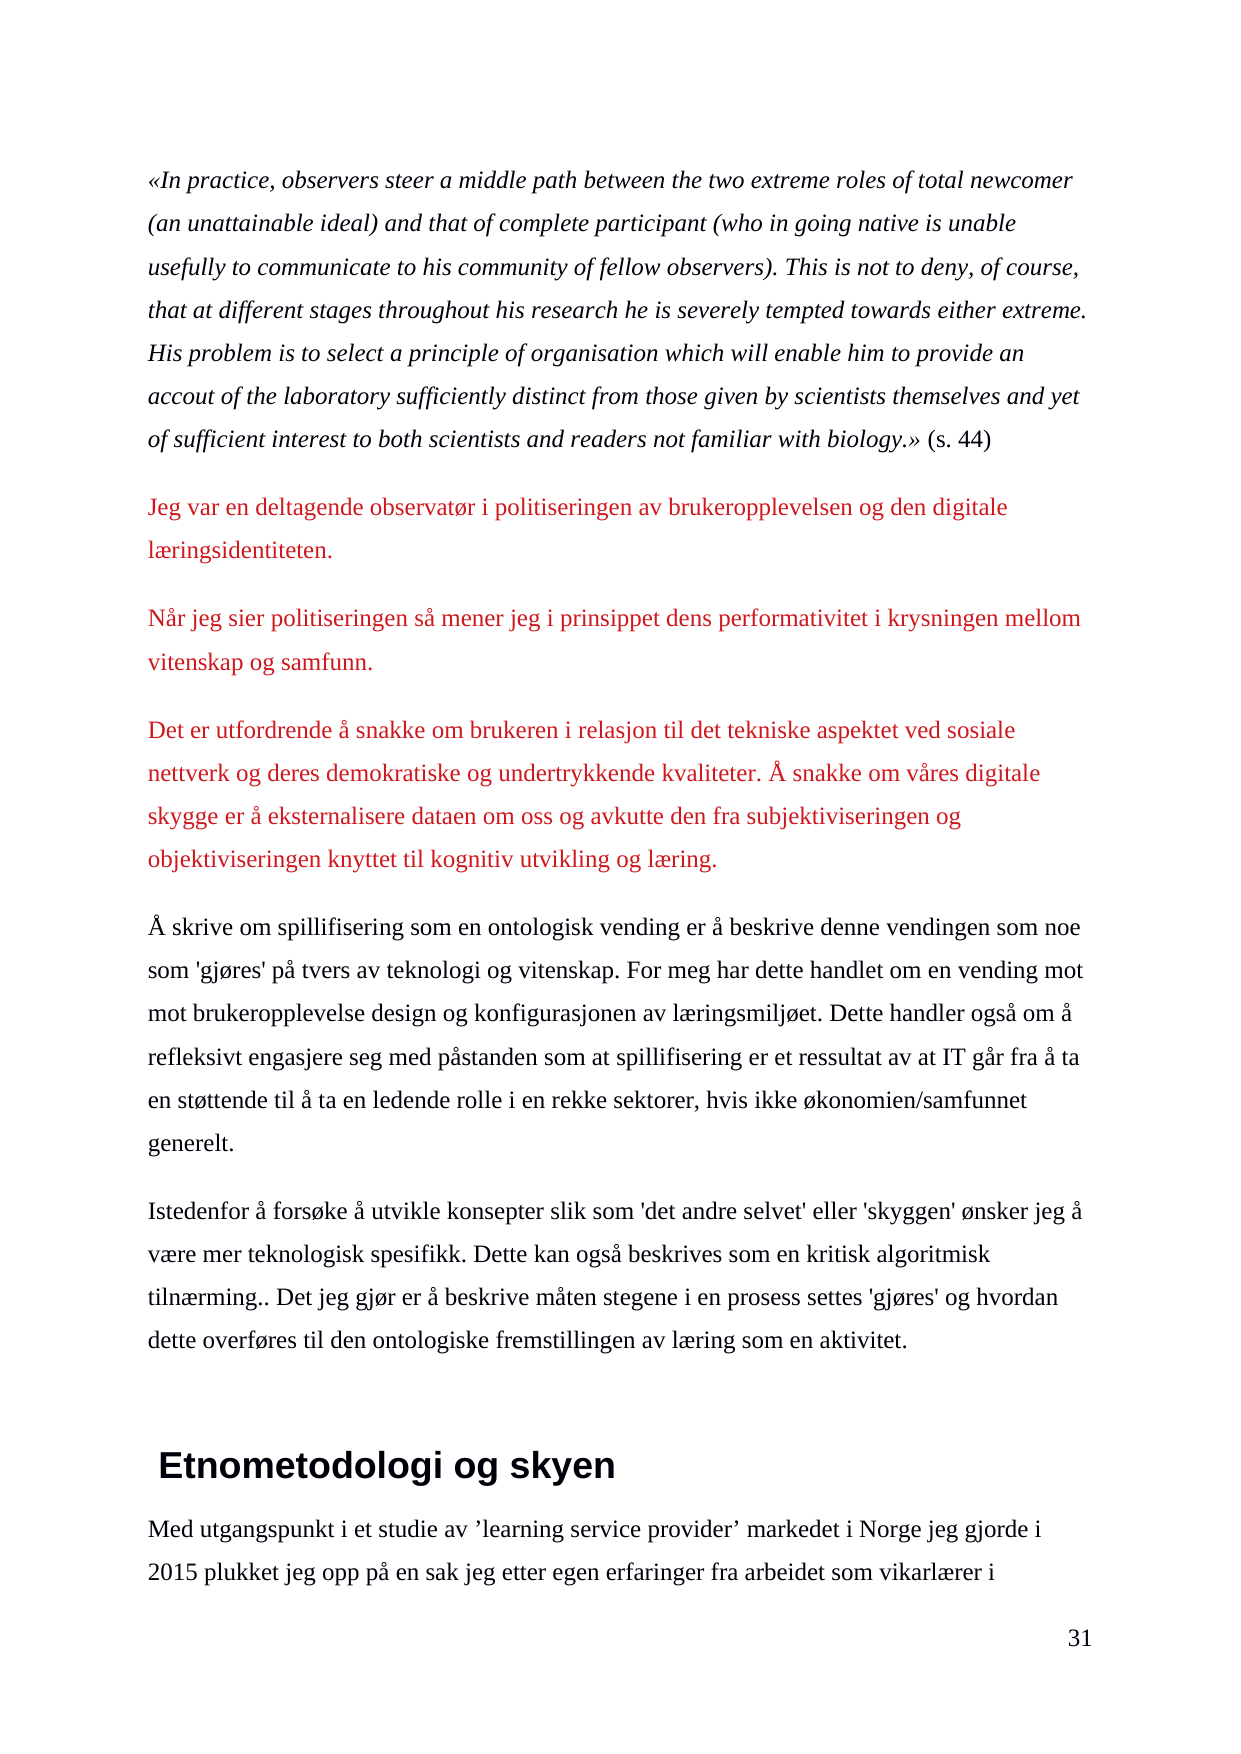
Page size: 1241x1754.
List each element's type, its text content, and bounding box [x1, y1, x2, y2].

text Å skrive om spillifisering som en ontologisk vending er å beskrive denne vendingen som noe som 'gjøres' på tvers av teknologi og vitenskap. For meg har dette handlet om en vending mot mot brukeropplevelse design og konfigurasjonen av læringsmiljøet. Dette handler også om å refleksivt engasjere seg med påstanden som at spillifisering er et ressultat av at IT går fra å ta en støttende til å ta en ledende rolle i en rekke sektorer, hvis ikke økonomien/samfunnet generelt. [148, 912, 1092, 1157]
text Det er utfordrende å snakke om brukeren i relasjon til det tekniske aspektet ved sosiale nettverk og deres demokratiske og undertrykkende kvaliteter. Å snakke om våres digitale skygge er å eksternalisere dataen om oss og avkutte den fra subjektiviseringen og objektiviseringen knyttet til kognitiv utvikling og læring. [148, 715, 1092, 873]
text «In practice, observers steer a middle path between the two extreme roles of total newcomer (an unattainable ideal) and that of complete participant (who in going native is unable usefully to communicate to his community of fellow observers). This is not to deny, of course, that at different stages throughout his research he is severely tempted towards either extreme. His problem is to select a principle of organisation which will enable him to provide an accout of the laboratory sufficiently distinct from those given by scientists themselves and yet of sufficient interest to both scientists and readers not familiar with biology.» (s. 44) [148, 165, 1092, 453]
text Istedenfor å forsøke å utvikle konsepter slik som 'det andre selvet' eller 'skyggen' ønsker jeg å være mer teknologisk spesifikk. Dette kan også beskrives som en kritisk algoritmisk tilnærming.. Det jeg gjør er å beskrive måten stegene i en prosess settes 'gjøres' og hvordan dette overføres til den ontologiske fremstillingen av læring som en aktivitet. [148, 1196, 1092, 1354]
text Når jeg sier politiseringen så mener jeg i prinsippet dens performativitet i krysningen mellom vitenskap og samfunn. [148, 603, 1092, 675]
text Med utgangspunkt i et studie av ’learning service provider’ markedet i Norge jeg gjorde i 2015 plukket jeg opp på en sak jeg etter egen erfaringer fra arbeidet som vikarlærer i [148, 1514, 1092, 1586]
text Jeg var en deltagende observatør i politiseringen av brukeropplevelsen og den digitale læringsidentiteten. [148, 492, 1092, 564]
subtitle Etnometodologi og skyen [148, 1443, 1092, 1487]
